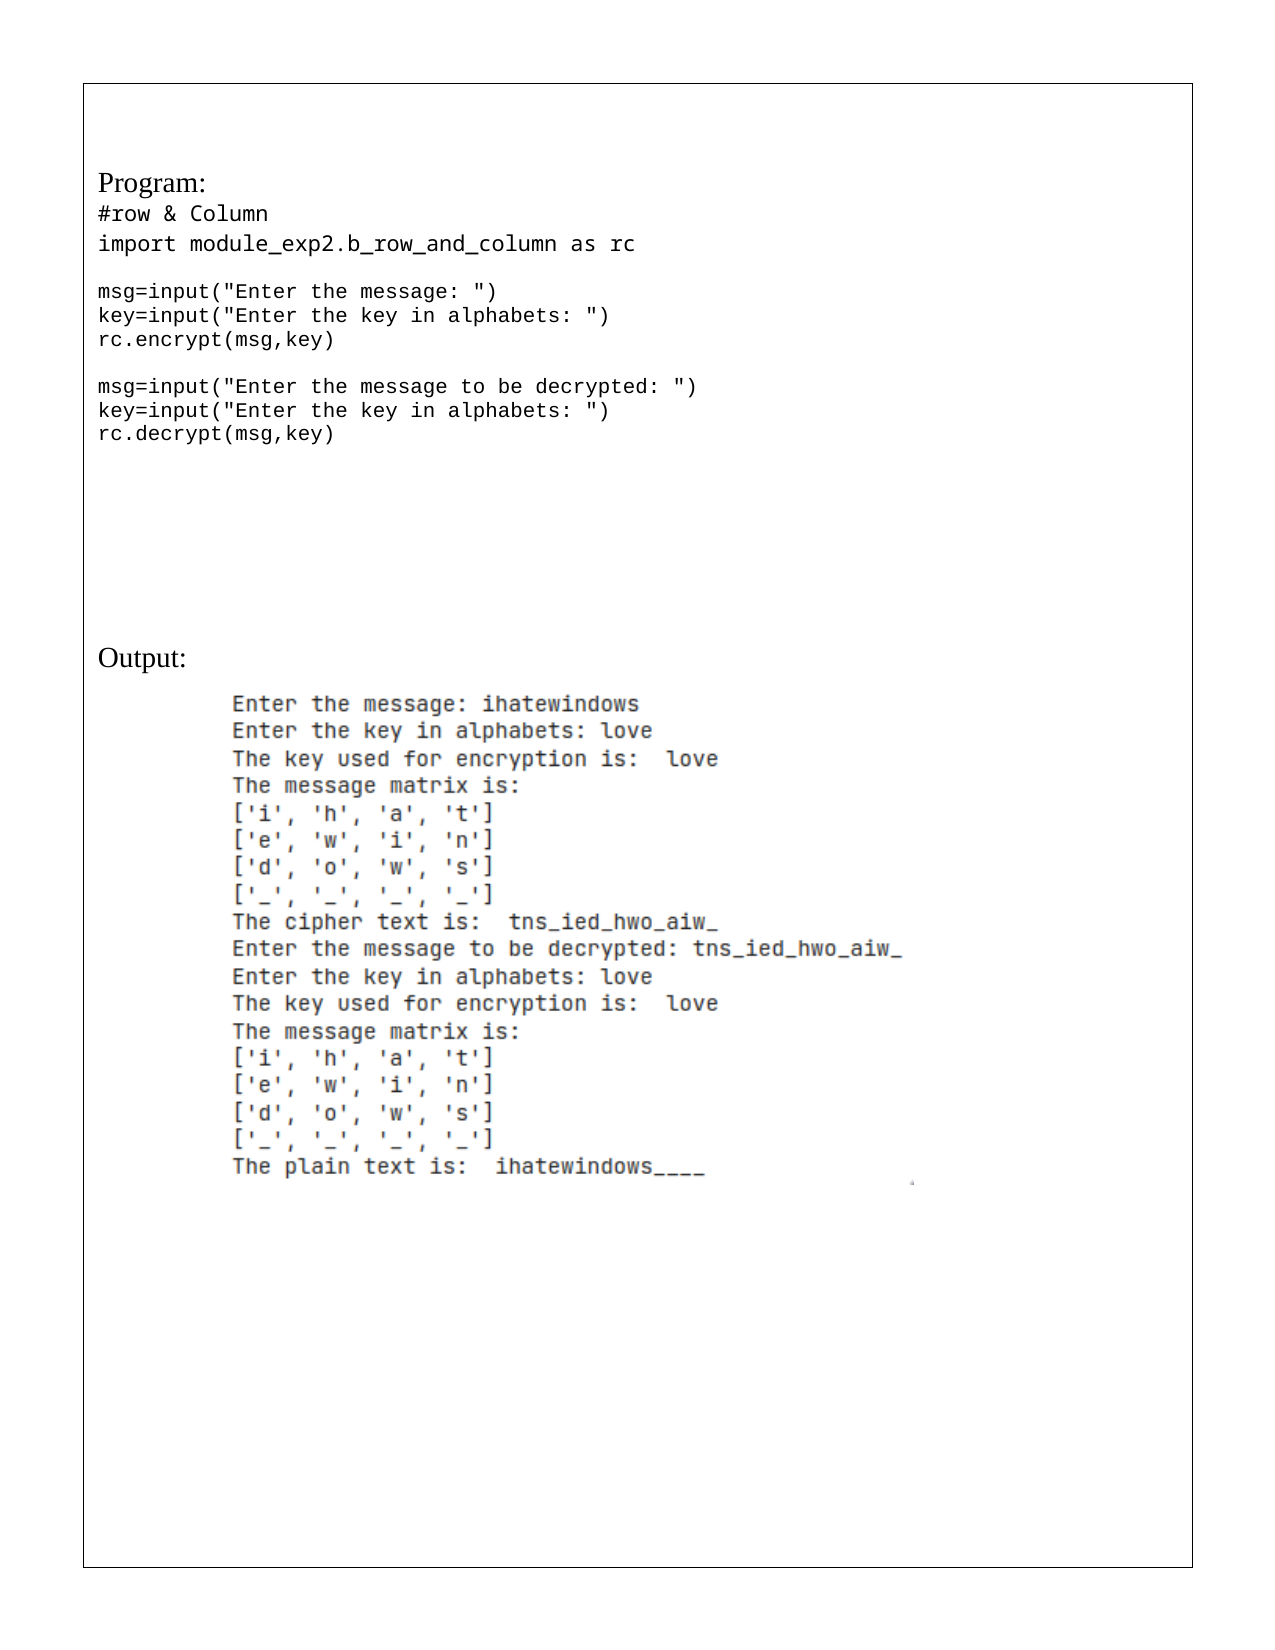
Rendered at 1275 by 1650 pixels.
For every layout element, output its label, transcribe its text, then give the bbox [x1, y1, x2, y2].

picture [229, 685, 914, 1185]
text import module_exp2.b_row_and_column as rc [98, 228, 1177, 258]
text Program: [98, 165, 1177, 198]
text msg=input("Enter the message: ") [98, 281, 1177, 305]
text key=input("Enter the key in alphabets: ") [98, 400, 1177, 423]
text key=input("Enter the key in alphabets: ") [98, 305, 1177, 329]
text msg=input("Enter the message to be decrypted: ") [98, 376, 1177, 400]
text Output: [98, 640, 1177, 674]
text rc.decrypt(msg,key) [98, 423, 1177, 447]
text #row & Column [98, 198, 1177, 228]
text rc.encrypt(msg,key) [98, 329, 1177, 352]
